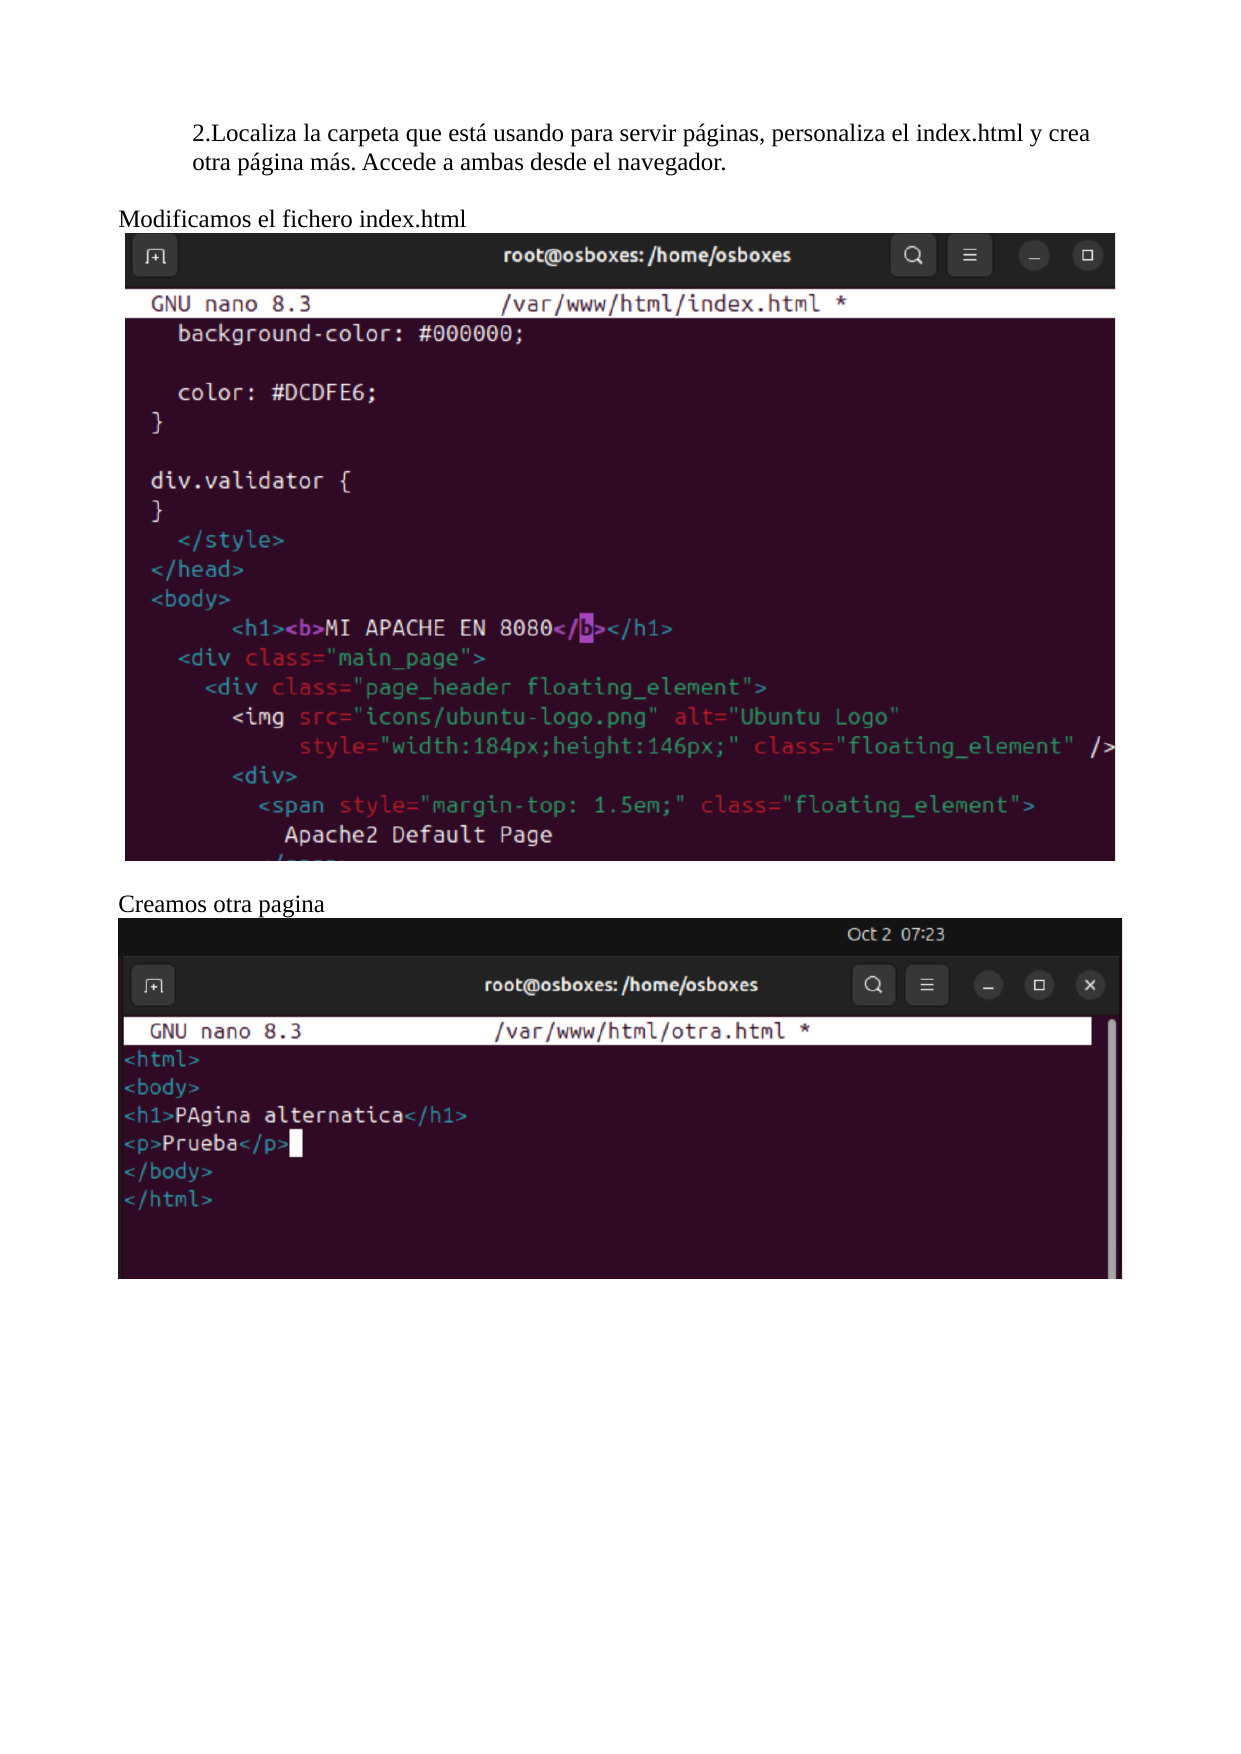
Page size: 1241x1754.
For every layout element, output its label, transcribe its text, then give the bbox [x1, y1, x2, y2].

picture [118, 918, 1123, 1279]
text Modificamos el fichero index.html [118, 204, 1122, 233]
text 2.Localiza la carpeta que está usando para servir páginas, personaliza el index.html y crea otra página más. Accede a ambas desde el navegador. [118, 118, 1122, 176]
picture [125, 233, 1116, 861]
text Creamos otra pagina [118, 889, 1122, 918]
